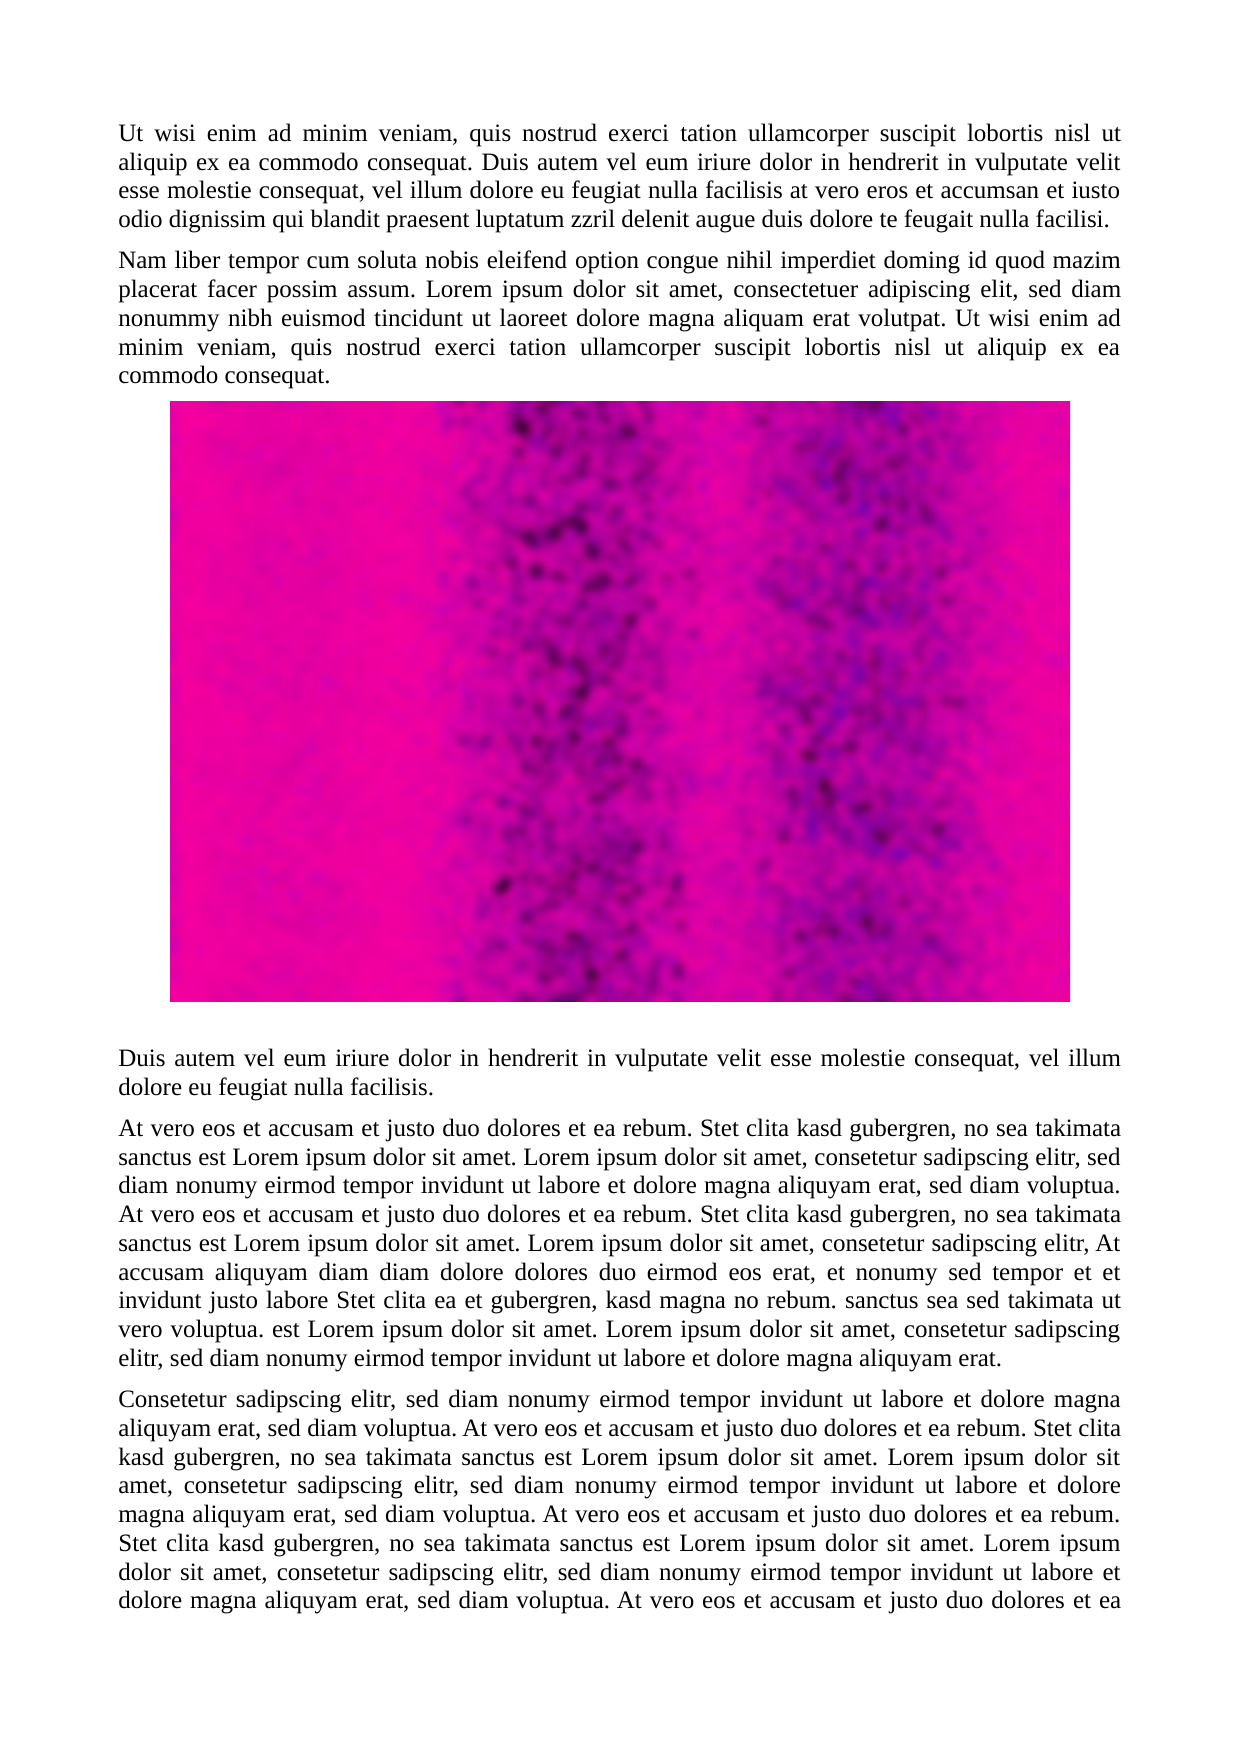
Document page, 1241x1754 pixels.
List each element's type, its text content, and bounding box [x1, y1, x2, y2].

text At vero eos et accusam et justo duo dolores et ea rebum. Stet clita kasd gubergren, no sea takimata sanctus est Lorem ipsum dolor sit amet. Lorem ipsum dolor sit amet, consetetur sadipscing elitr, sed diam nonumy eirmod tempor invidunt ut labore et dolore magna aliquyam erat, sed diam voluptua. At vero eos et accusam et justo duo dolores et ea rebum. Stet clita kasd gubergren, no sea takimata sanctus est Lorem ipsum dolor sit amet. Lorem ipsum dolor sit amet, consetetur sadipscing elitr, At accusam aliquyam diam diam dolore dolores duo eirmod eos erat, et nonumy sed tempor et et invidunt justo labore Stet clita ea et gubergren, kasd magna no rebum. sanctus sea sed takimata ut vero voluptua. est Lorem ipsum dolor sit amet. Lorem ipsum dolor sit amet, consetetur sadipscing elitr, sed diam nonumy eirmod tempor invidunt ut labore et dolore magna aliquyam erat. [118, 1113, 1122, 1372]
picture [170, 401, 1071, 1002]
text Ut wisi enim ad minim veniam, quis nostrud exerci tation ullamcorper suscipit lobortis nisl ut aliquip ex ea commodo consequat. Duis autem vel eum iriure dolor in hendrerit in vulputate velit esse molestie consequat, vel illum dolore eu feugiat nulla facilisis at vero eros et accumsan et iusto odio dignissim qui blandit praesent luptatum zzril delenit augue duis dolore te feugait nulla facilisi. [118, 118, 1122, 233]
text Nam liber tempor cum soluta nobis eleifend option congue nihil imperdiet doming id quod mazim placerat facer possim assum. Lorem ipsum dolor sit amet, consectetuer adipiscing elit, sed diam nonummy nibh euismod tincidunt ut laoreet dolore magna aliquam erat volutpat. Ut wisi enim ad minim veniam, quis nostrud exerci tation ullamcorper suscipit lobortis nisl ut aliquip ex ea commodo consequat. [118, 246, 1122, 389]
text Duis autem vel eum iriure dolor in hendrerit in vulputate velit esse molestie consequat, vel illum dolore eu feugiat nulla facilisis. [118, 1043, 1122, 1101]
text Consetetur sadipscing elitr, sed diam nonumy eirmod tempor invidunt ut labore et dolore magna aliquyam erat, sed diam voluptua. At vero eos et accusam et justo duo dolores et ea rebum. Stet clita kasd gubergren, no sea takimata sanctus est Lorem ipsum dolor sit amet. Lorem ipsum dolor sit amet, consetetur sadipscing elitr, sed diam nonumy eirmod tempor invidunt ut labore et dolore magna aliquyam erat, sed diam voluptua. At vero eos et accusam et justo duo dolores et ea rebum. Stet clita kasd gubergren, no sea takimata sanctus est Lorem ipsum dolor sit amet. Lorem ipsum dolor sit amet, consetetur sadipscing elitr, sed diam nonumy eirmod tempor invidunt ut labore et dolore magna aliquyam erat, sed diam voluptua. At vero eos et accusam et justo duo dolores et ea [118, 1384, 1122, 1614]
